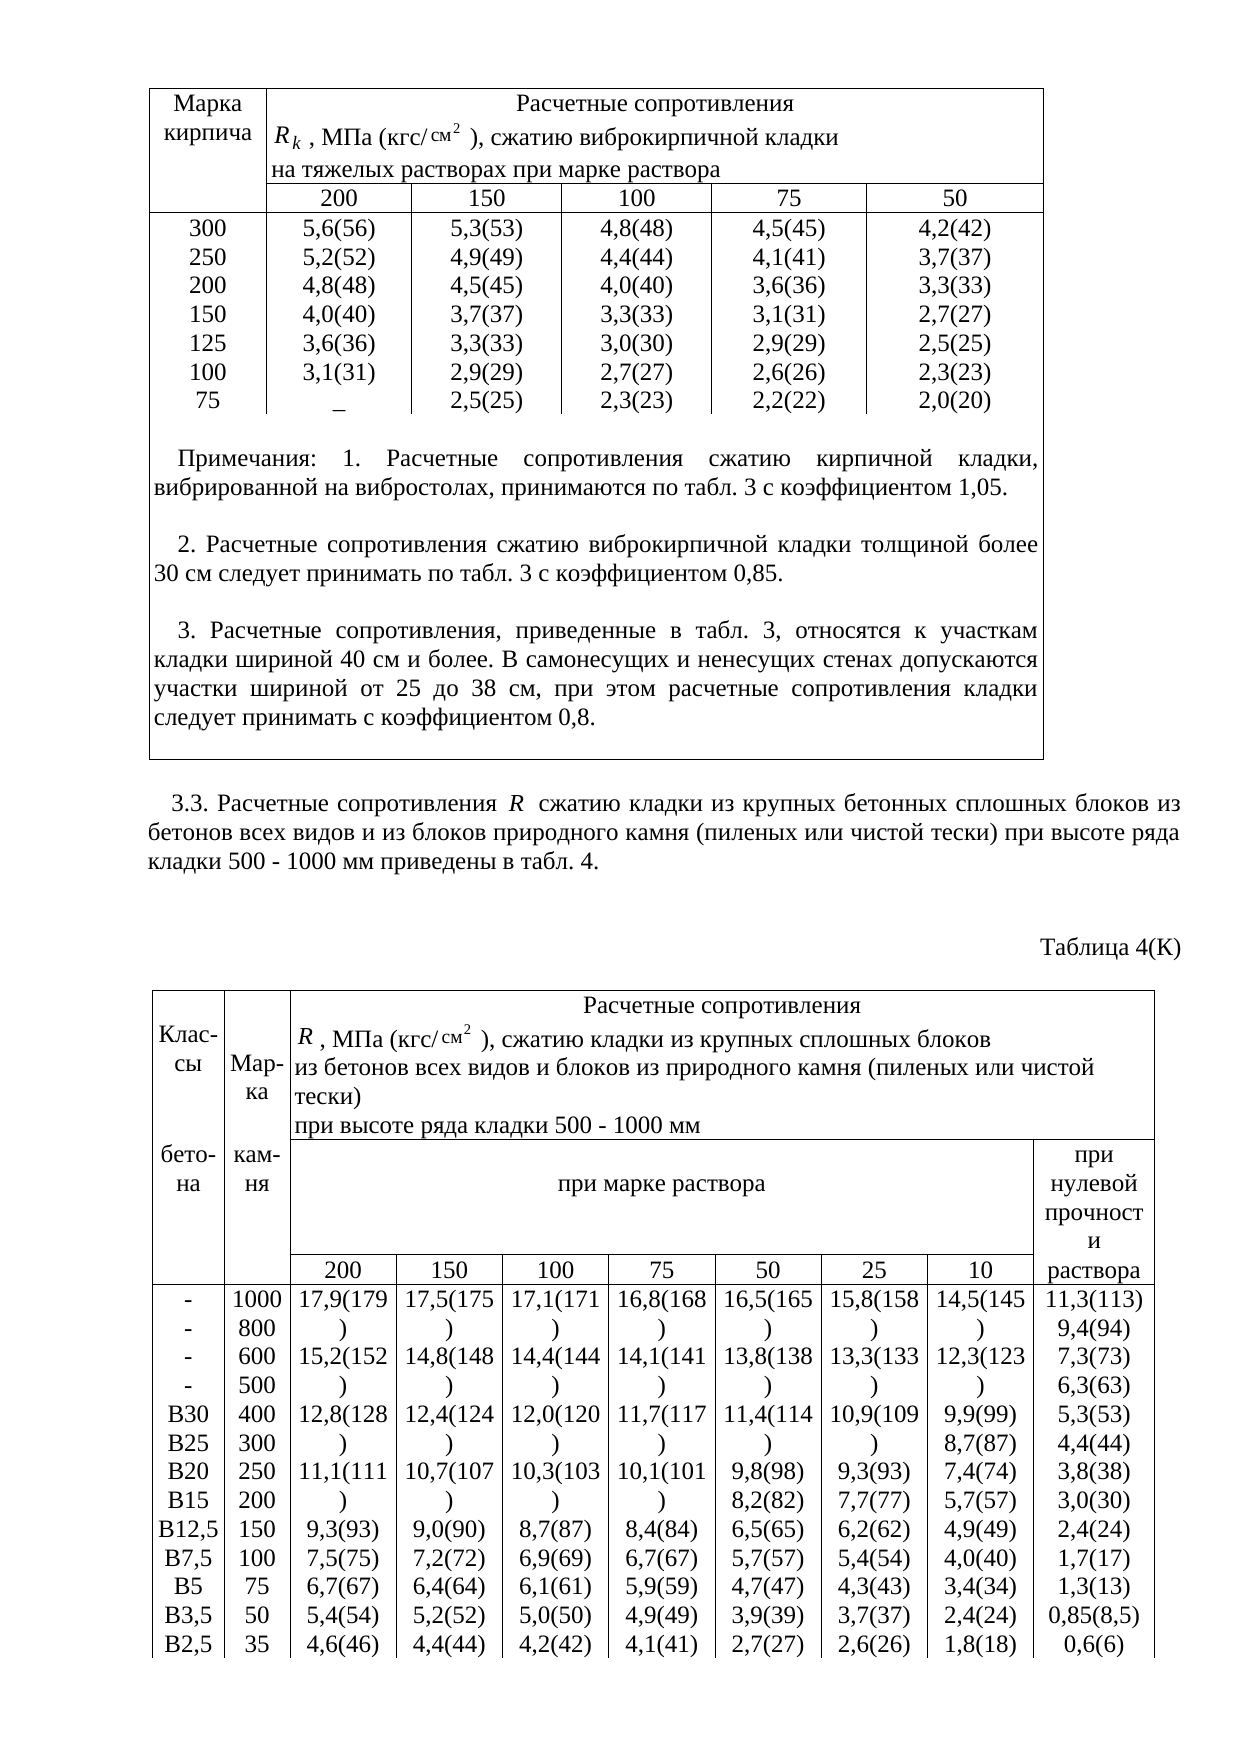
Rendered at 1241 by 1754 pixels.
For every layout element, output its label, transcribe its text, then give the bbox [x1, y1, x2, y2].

table_header #G0 Марка кирпича [150, 89, 266, 183]
table_header Расчетные сопротивления , МПа (кгс/ ), сжатию кладки из крупных сплошных блоков из бетонов всех видов и блоков из природного камня (пиленых или чистой тески) при высоте ряда кладки 500 - 1000 мм [291, 991, 1154, 1139]
table_cell 150 [397, 1255, 502, 1283]
table_header Мар- ка [225, 991, 290, 1139]
table_cell 300 250 200 150 125 100 75 [150, 213, 266, 414]
table_cell 16,5(165) 13,8(138) 11,4(114) 9,8(98) 8,2(82) 6,5(65) 5,7(57) 4,7(47) 3,9(39) 2,7(27) [716, 1285, 821, 1658]
text Таблица 4(К) [148, 932, 1181, 961]
table_cell 25 [822, 1255, 927, 1283]
table_cell [150, 183, 266, 212]
table_cell 50 [716, 1255, 821, 1283]
table_cell 1000 800 600 500 400 300 250 200 150 100 75 50 35 [225, 1285, 290, 1658]
table_cell 4,2(42) 3,7(37) 3,3(33) 2,7(27) 2,5(25) 2,3(23) 2,0(20) [867, 213, 1043, 414]
text 3.3. Расчетные сопротивления сжатию кладки из крупных бетонных сплошных блоков из бетонов всех видов и из блоков природного камня (пиленых или чистой тески) при высоте ряда кладки 500 - 1000 мм приведены в табл. 4. [148, 788, 1181, 874]
table_cell [153, 1254, 224, 1283]
table_cell 200 [267, 184, 411, 212]
table_cell 14,5(145) 12,3(123) 9,9(99) 8,7(87) 7,4(74) 5,7(57) 4,9(49) 4,0(40) 3,4(34) 2,4(24) 1,8(18) [928, 1285, 1033, 1658]
table_cell бето- на [153, 1139, 224, 1254]
table_cell 4,8(48) 4,4(44) 4,0(40) 3,3(33) 3,0(30) 2,7(27) 2,3(23) [562, 213, 711, 414]
table_cell кам- ня [225, 1139, 290, 1254]
table_cell Примечания: 1. Расчетные сопротивления сжатию кирпичной кладки, вибрированной на вибростолах, принимаются по табл. 3 с коэффициентом 1,05. 2. Расчетные сопротивления сжатию виброкирпичной кладки толщиной более 30 см следует принимать по табл. 3 с коэффициентом 0,85. 3. Расчетные сопротивления, приведенные в табл. 3, относятся к участкам кладки шириной 40 см и более. В самонесущих и ненесущих стенах допускаются участки шириной от 25 до 38 см, при этом расчетные сопротивления кладки следует принимать с коэффициентом 0,8. [150, 414, 1043, 759]
table_header Расчетные сопротивления , МПа (кгс/ ), сжатию виброкирпичной кладки на тяжелых растворах при марке раствора [267, 89, 1043, 183]
table_cell 100 [562, 184, 711, 212]
table_cell [225, 1254, 290, 1283]
table_cell 150 [412, 184, 561, 212]
table_cell 17,1(171) 14,4(144) 12,0(120) 10,3(103) 8,7(87) 6,9(69) 6,1(61) 5,0(50) 4,2(42) [503, 1285, 608, 1658]
table_cell - - - - В30 В25 В20 В15 В12,5 В7,5 В5 В3,5 В2,5 [153, 1285, 224, 1658]
table_header #G0 Клас- сы [153, 991, 224, 1139]
table_cell 10 [928, 1255, 1033, 1283]
table_cell при нулевой прочности [1034, 1140, 1154, 1254]
table_cell 100 [503, 1255, 608, 1283]
table_cell 75 [609, 1255, 715, 1283]
table_cell 5,3(53) 4,9(49) 4,5(45) 3,7(37) 3,3(33) 2,9(29) 2,5(25) [412, 213, 561, 414]
table_cell 200 [291, 1255, 396, 1283]
table_cell раствора [1034, 1254, 1154, 1283]
table_cell 50 [867, 184, 1043, 212]
table_cell 15,8(158) 13,3(133) 10,9(109) 9,3(93) 7,7(77) 6,2(62) 5,4(54) 4,3(43) 3,7(37) 2,6(26) [822, 1285, 927, 1658]
table_cell 17,9(179) 15,2(152) 12,8(128) 11,1(111) 9,3(93) 7,5(75) 6,7(67) 5,4(54) 4,6(46) - - - - - [291, 1285, 396, 1658]
table_cell 11,3(113) 9,4(94) 7,3(73) 6,3(63) 5,3(53) 4,4(44) 3,8(38) 3,0(30) 2,4(24) 1,7(17) 1,3(13) 0,85(8,5) 0,6(6) [1034, 1285, 1154, 1658]
table_cell 16,8(168) 14,1(141) 11,7(117) 10,1(101) 8,4(84) 6,7(67) 5,9(59) 4,9(49) 4,1(41) [609, 1285, 715, 1658]
table_cell 75 [712, 184, 866, 212]
table_cell 17,5(175) 14,8(148) 12,4(124) 10,7(107) 9,0(90) 7,2(72) 6,4(64) 5,2(52) 4,4(44) [397, 1285, 502, 1658]
table_cell при марке раствора [291, 1140, 1033, 1254]
table_cell 5,6(56) 5,2(52) 4,8(48) 4,0(40) 3,6(36) 3,1(31) _ [267, 213, 411, 414]
table_cell 4,5(45) 4,1(41) 3,6(36) 3,1(31) 2,9(29) 2,6(26) 2,2(22) [712, 213, 866, 414]
